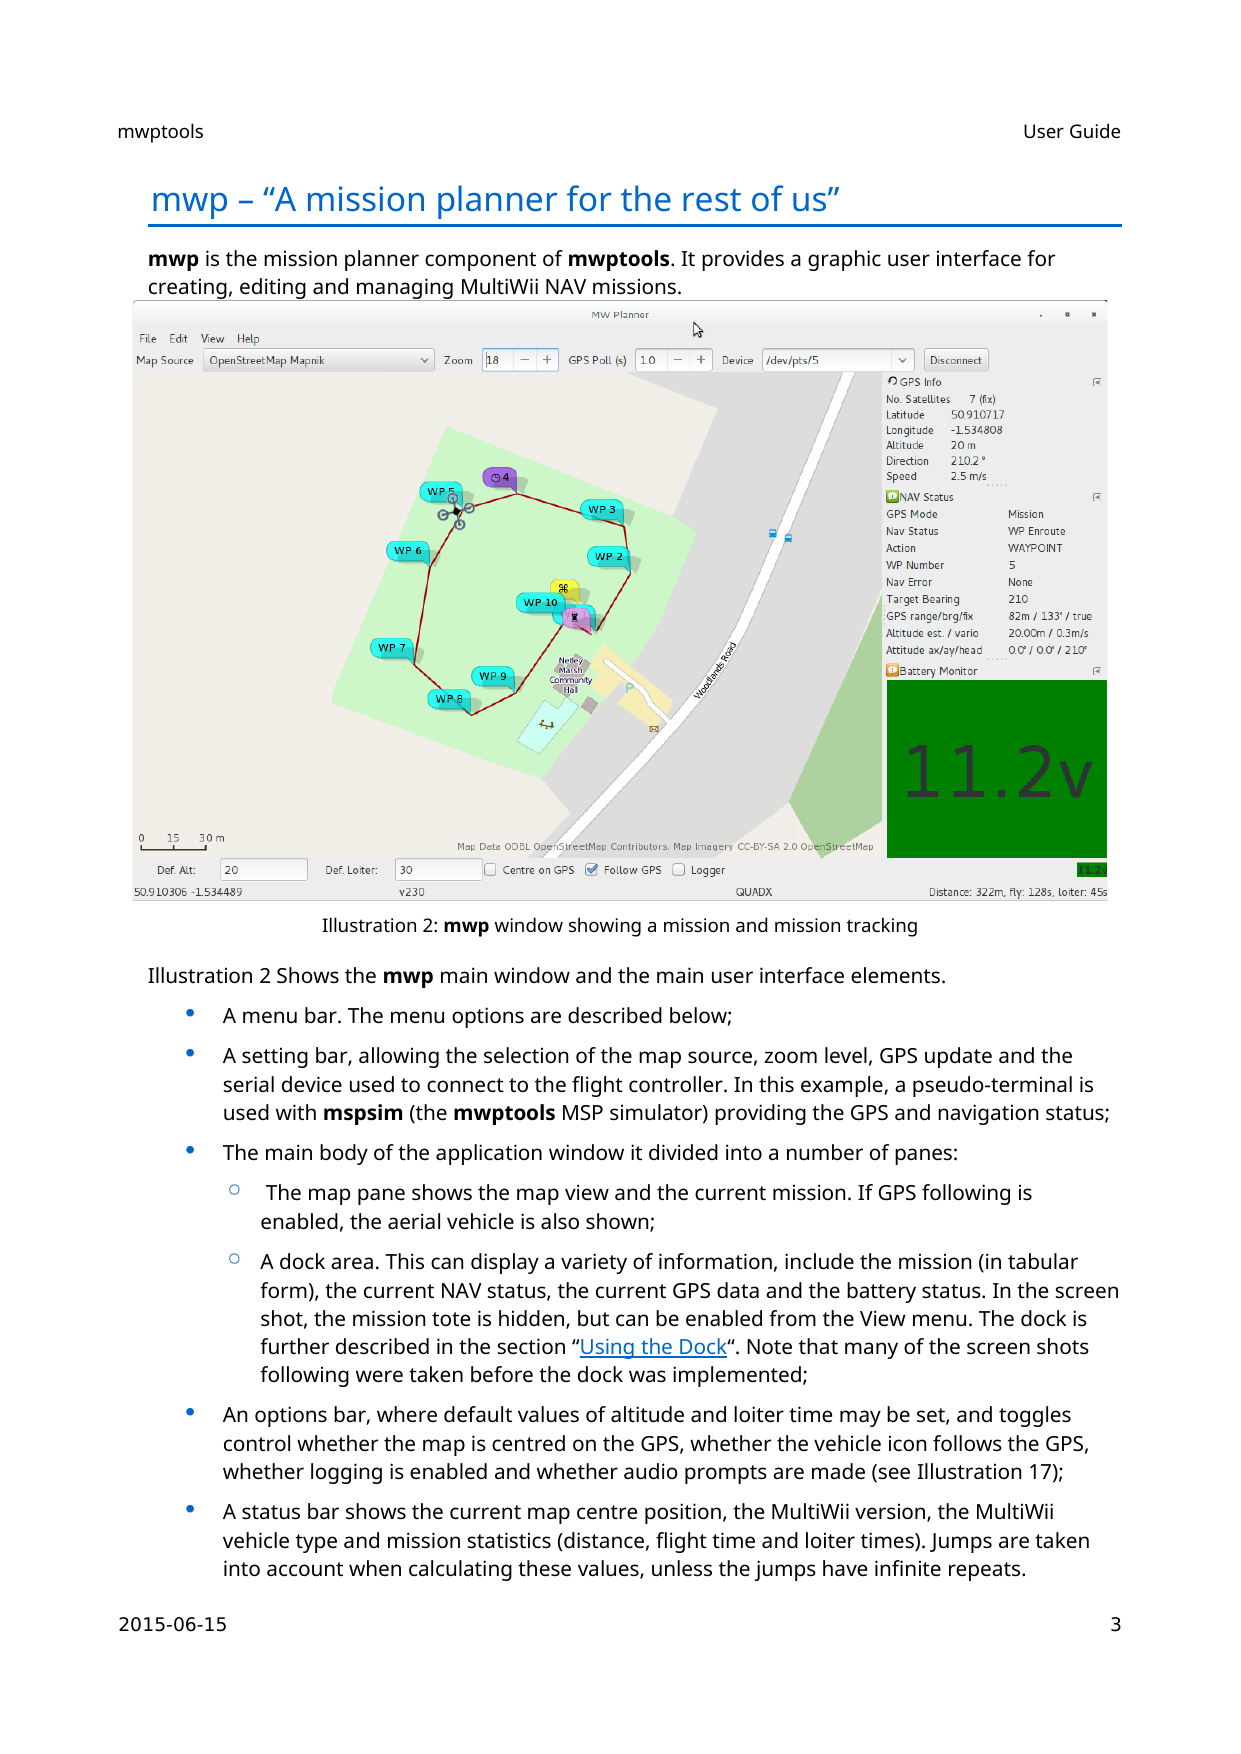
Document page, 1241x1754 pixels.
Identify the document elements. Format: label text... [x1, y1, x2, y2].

list The main body of the application window it divided into a number of panes: [185, 1138, 1122, 1167]
list A status bar shows the current map centre position, the MultiWii version, the MultiWii vehicle type and mission statistics (distance, flight time and loiter times). Jumps are taken into account when calculating these values, unless the jumps have infinite repeats. [185, 1497, 1122, 1582]
list A menu bar. The menu options are described below; [185, 1001, 1122, 1029]
text Illustration 2: mwp window showing a mission and mission tracking [133, 901, 1107, 938]
list A setting bar, allowing the selection of the map source, zoom level, GPS update and the serial device used to connect to the flight controller. In this example, a pseudo-terminal is used with mspsim (the mwptools MSP simulator) providing the GPS and navigation status; [185, 1041, 1122, 1126]
list An options bar, where default values of altitude and loiter time may be set, and toggles control whether the map is centred on the GPS, whether the vehicle icon follows the GPS, whether logging is enabled and whether audio prompts are made (see Illustration 17); [185, 1401, 1122, 1486]
list A dock area. This can display a variety of information, include the mission (in tabular form), the current NAV status, the current GPS data and the battery status. In the screen shot, the mission tote is hidden, but can be enabled from the View menu. The dock is further described in the section “Using the Dock“. Note that many of the screen shots following were taken before the dock was implemented; [223, 1247, 1122, 1389]
picture [132, 300, 1108, 901]
text Illustration 2 Shows the mwp main window and the main user interface elements. [148, 961, 1122, 989]
text mwp is the mission planner component of mwptools. It provides a graphic user interface for creating, editing and managing MultiWii NAV missions. [148, 244, 1122, 301]
subtitle mwp – “A mission planner for the rest of us” [148, 173, 1122, 224]
list The map pane shows the map view and the current mission. If GPS following is enabled, the aerial vehicle is also shown; [223, 1178, 1122, 1235]
